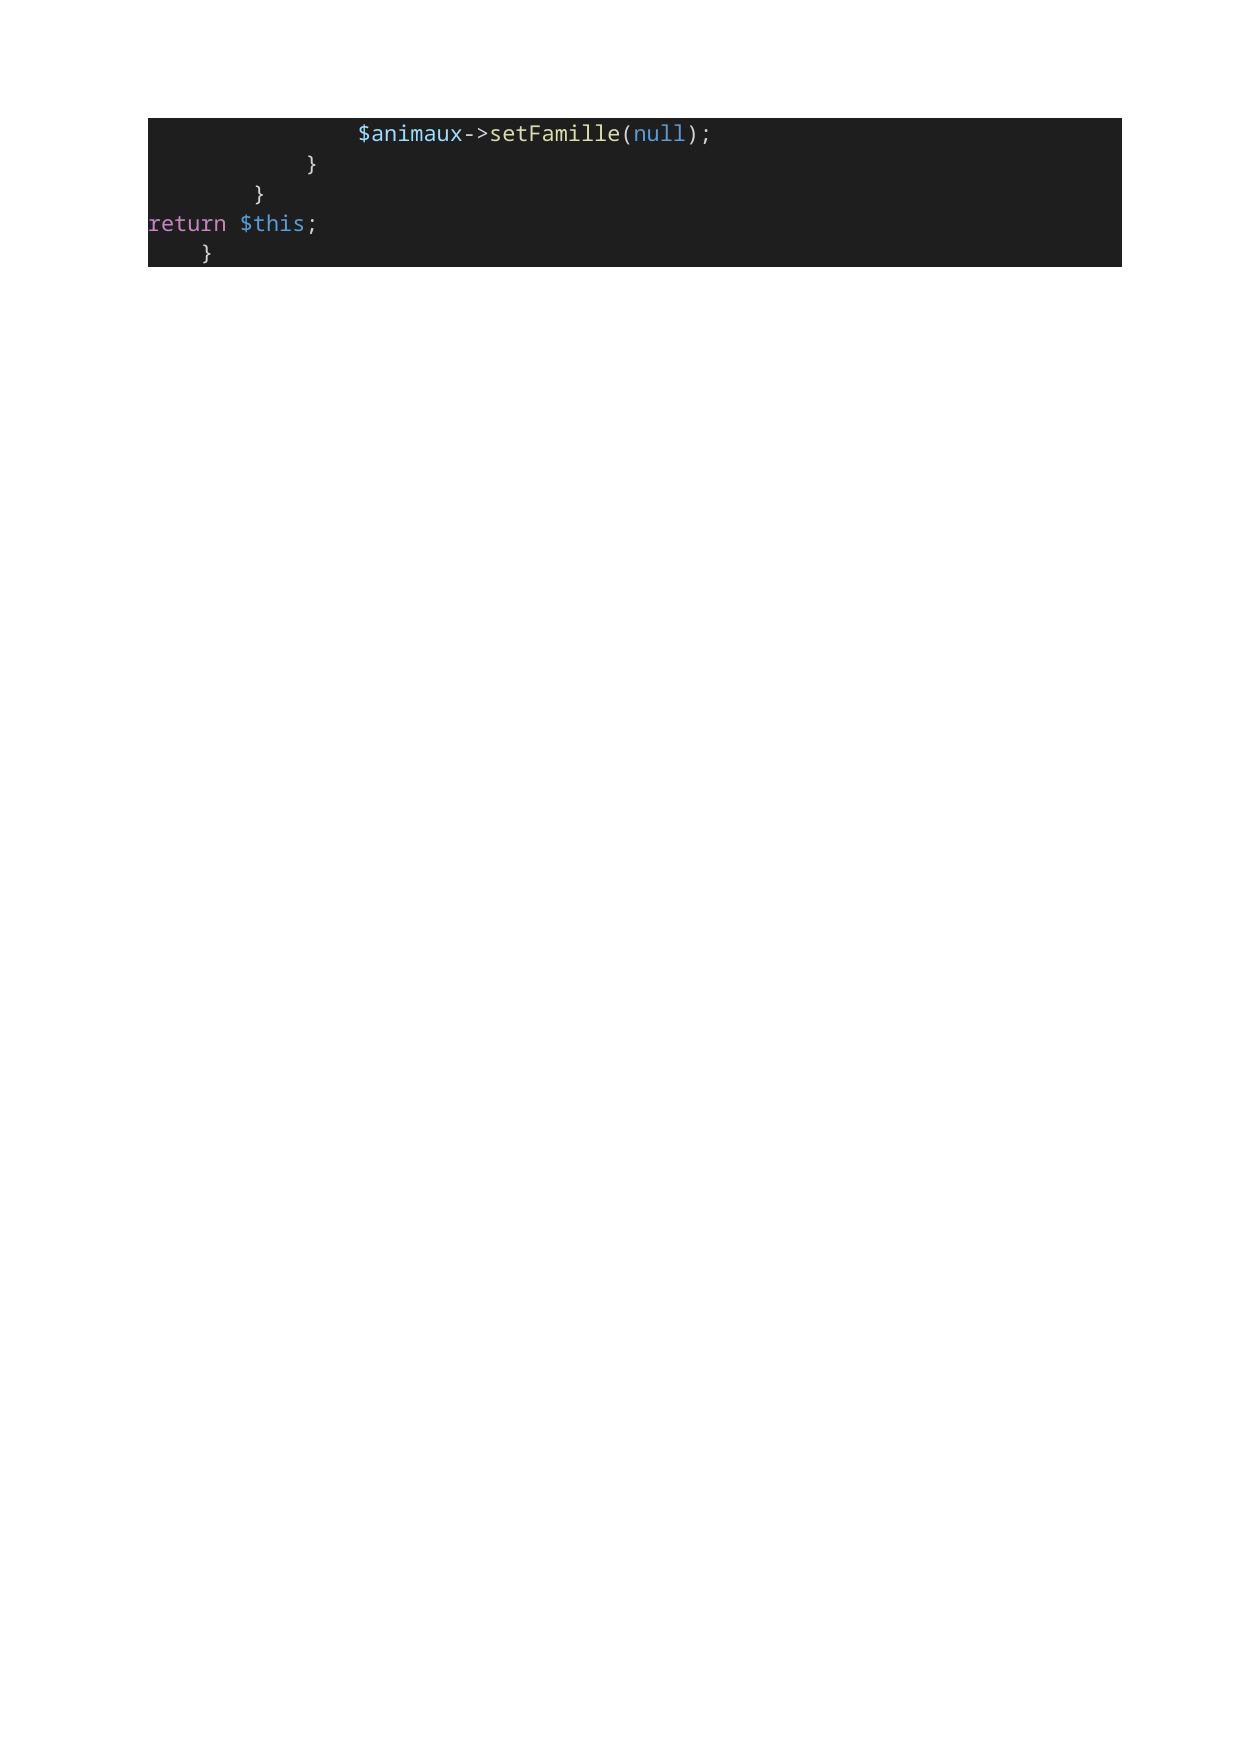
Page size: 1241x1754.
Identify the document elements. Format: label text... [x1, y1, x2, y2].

text $animaux->setFamille(null); [148, 118, 1122, 148]
text } [148, 178, 1122, 207]
text return $this; [148, 207, 1122, 237]
text } [148, 237, 1122, 267]
text } [148, 148, 1122, 178]
